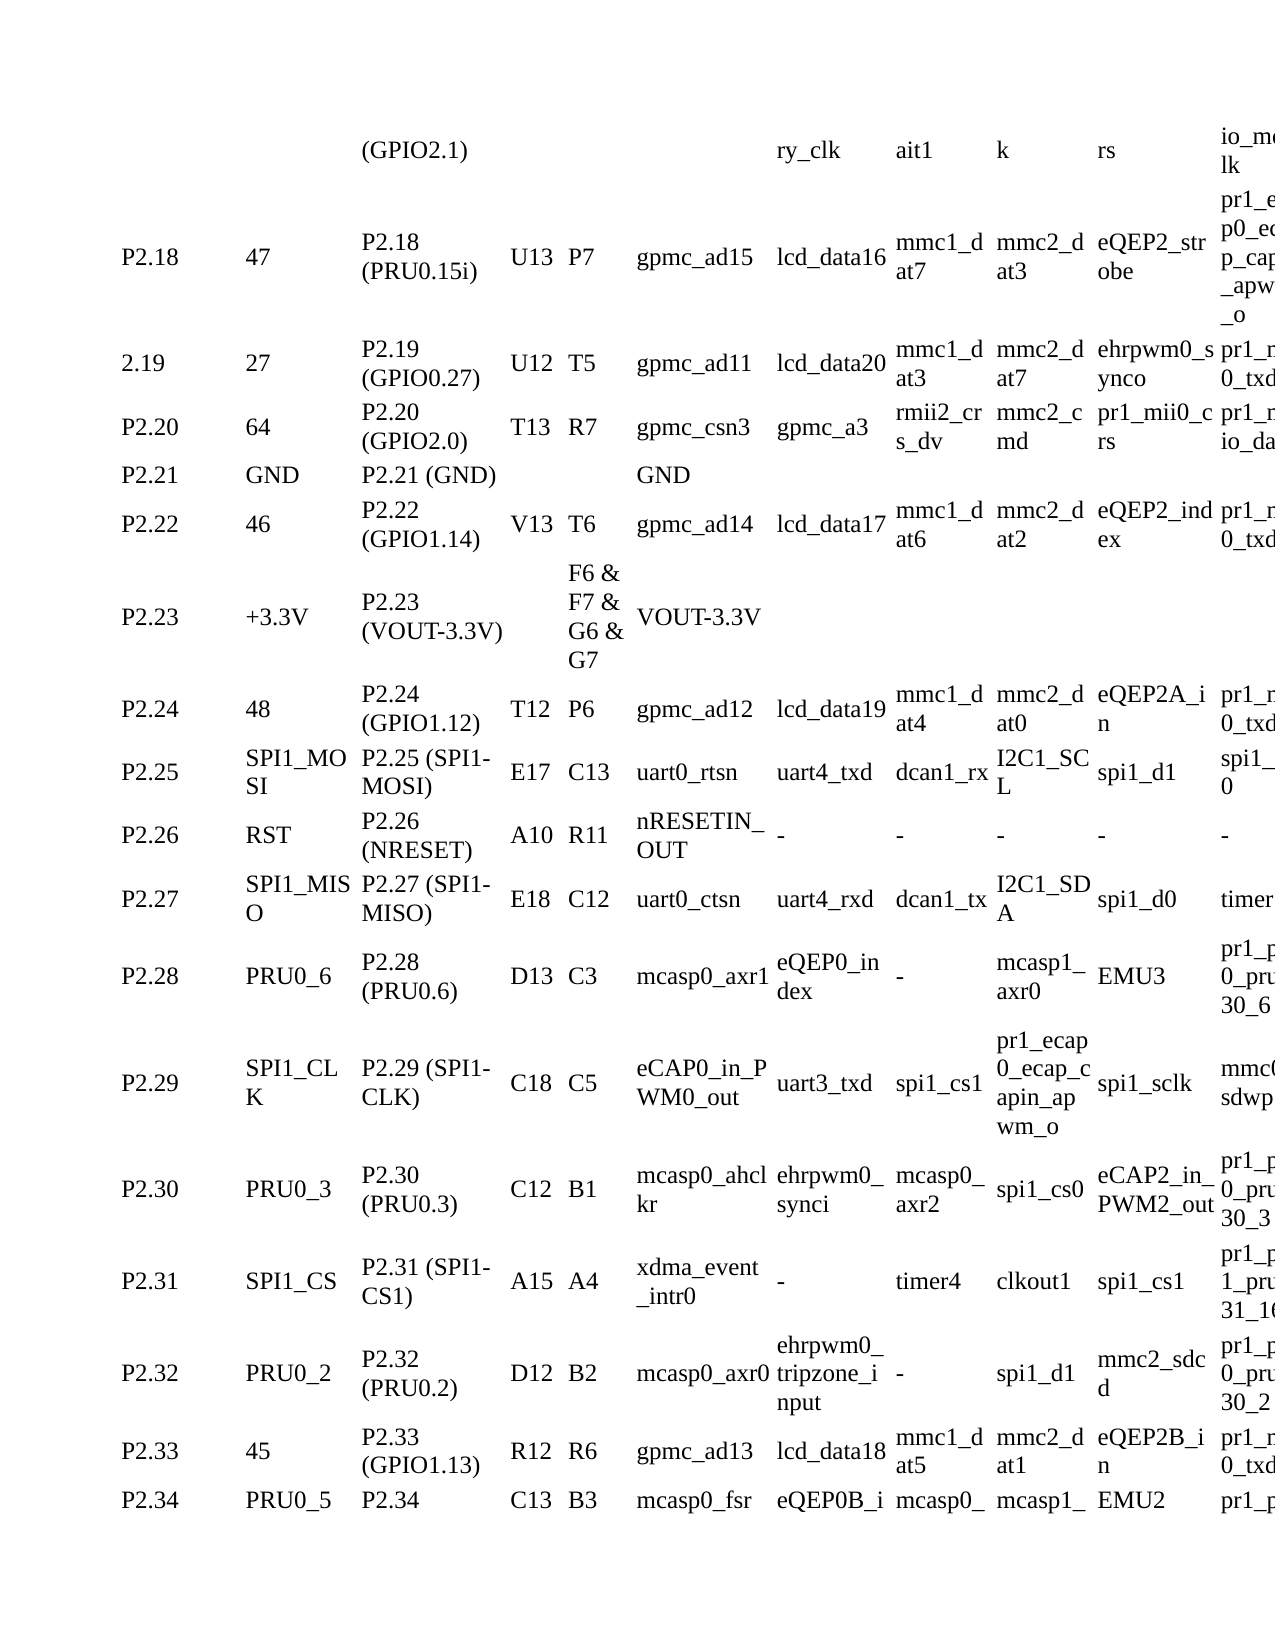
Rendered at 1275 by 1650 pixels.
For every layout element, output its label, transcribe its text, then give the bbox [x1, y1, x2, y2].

table_cell PRU0_6 [243, 930, 358, 1022]
table_cell T12 [507, 676, 565, 740]
table_cell R12 [507, 1419, 565, 1482]
table_cell mmc0_sdwp [1218, 1022, 1275, 1143]
table_cell pr1_mdio_data [1218, 394, 1275, 458]
table_cell [994, 556, 1094, 676]
table_cell pr1_mii0_txd3 [1218, 331, 1275, 394]
table_cell SPI1_MOSI [243, 740, 358, 803]
table_cell P2.18 (PRU0.15i) [359, 181, 507, 331]
table_cell P2.18 [118, 181, 242, 331]
table_cell timer7 [1218, 866, 1275, 930]
table_cell EMU2 [1095, 1482, 1218, 1517]
table_cell lcd_data20 [774, 331, 893, 394]
table_cell spi1_d1 [994, 1327, 1094, 1419]
table_cell 64 [243, 394, 358, 458]
table_cell C12 [507, 1143, 565, 1235]
table_cell 46 [243, 492, 358, 556]
table_cell A10 [507, 803, 565, 866]
table_cell mmc2_dat2 [994, 492, 1094, 556]
table_cell A15 [507, 1235, 565, 1327]
table_cell [507, 458, 565, 492]
table_cell [243, 118, 358, 181]
table_cell gpmc_ad15 [634, 181, 774, 331]
table_cell mmc2_dat0 [994, 676, 1094, 740]
table_cell GND [634, 458, 774, 492]
table_cell P2.20 [118, 394, 242, 458]
table_cell C18 [507, 1022, 565, 1143]
table_cell C13 [565, 740, 633, 803]
table_cell ehrpwm0_synco [1095, 331, 1218, 394]
table_cell F6 & F7 & G6 & G7 [565, 556, 633, 676]
table_cell B1 [565, 1143, 633, 1235]
table_cell lcd_data16 [774, 181, 893, 331]
table_cell gpmc_a3 [774, 394, 893, 458]
table_cell E18 [507, 866, 565, 930]
table_cell rmii2_crs_dv [893, 394, 993, 458]
table_cell spi1_cs1 [1095, 1235, 1218, 1327]
table_cell rs [1095, 118, 1218, 181]
table_cell P2.19 (GPIO0.27) [359, 331, 507, 394]
table_cell [774, 556, 893, 676]
table_cell [565, 118, 633, 181]
table_cell eQEP0_index [774, 930, 893, 1022]
table_cell pr1_mii0_crs [1095, 394, 1218, 458]
table_cell D12 [507, 1327, 565, 1419]
table_cell [893, 556, 993, 676]
table_cell [893, 458, 993, 492]
table_cell SPI1_CS [243, 1235, 358, 1327]
table_cell mcasp1_ [994, 1482, 1094, 1517]
table_cell eCAP2_in_PWM2_out [1095, 1143, 1218, 1235]
table_cell T13 [507, 394, 565, 458]
table_cell P2.30 [118, 1143, 242, 1235]
table_cell PRU0_2 [243, 1327, 358, 1419]
table_cell P2.24 [118, 676, 242, 740]
table_cell ry_clk [774, 118, 893, 181]
table_cell P6 [565, 676, 633, 740]
table_cell P2.31 [118, 1235, 242, 1327]
table_cell P2.33 [118, 1419, 242, 1482]
table_cell ait1 [893, 118, 993, 181]
table_cell [1218, 458, 1275, 492]
table_cell - [774, 1235, 893, 1327]
table_cell [1218, 556, 1275, 676]
table_cell nRESETIN_OUT [634, 803, 774, 866]
table_cell timer4 [893, 1235, 993, 1327]
table_cell lcd_data18 [774, 1419, 893, 1482]
table_cell mmc2_dat3 [994, 181, 1094, 331]
table_cell eQEP2B_in [1095, 1419, 1218, 1482]
table_cell P2.30 (PRU0.3) [359, 1143, 507, 1235]
table_cell I2C1_SCL [994, 740, 1094, 803]
table_cell eQEP2_strobe [1095, 181, 1218, 331]
table_cell pr1_mii0_txd0 [1218, 492, 1275, 556]
table_cell P2.34 [118, 1482, 242, 1517]
table_cell - [774, 803, 893, 866]
table_cell mmc2_dat1 [994, 1419, 1094, 1482]
table_cell [507, 118, 565, 181]
table_cell k [994, 118, 1094, 181]
table_cell pr1_pru0_pru_r30_6 [1218, 930, 1275, 1022]
table_cell mcasp0_axr2 [893, 1143, 993, 1235]
table_cell spi1_d1 [1095, 740, 1218, 803]
table_cell C5 [565, 1022, 633, 1143]
table_cell pr1_pru1_pru_r31_16 [1218, 1235, 1275, 1327]
table_cell P2.25 (SPI1-MOSI) [359, 740, 507, 803]
table_cell P2.29 [118, 1022, 242, 1143]
table_cell (GPIO2.1) [359, 118, 507, 181]
table_cell ehrpwm0_tripzone_input [774, 1327, 893, 1419]
table_cell [994, 458, 1094, 492]
table_cell eCAP0_in_PWM0_out [634, 1022, 774, 1143]
table_cell mcasp0_ [893, 1482, 993, 1517]
table_cell ehrpwm0_synci [774, 1143, 893, 1235]
table_cell P2.28 [118, 930, 242, 1022]
table_cell I2C1_SDA [994, 866, 1094, 930]
table_cell P2.22 [118, 492, 242, 556]
table_cell uart0_ctsn [634, 866, 774, 930]
table_cell GND [243, 458, 358, 492]
table_cell [634, 118, 774, 181]
table_cell P2.26 [118, 803, 242, 866]
table_cell P7 [565, 181, 633, 331]
table_cell spi1_sclk [1095, 1022, 1218, 1143]
table_cell spi1_d0 [1095, 866, 1218, 930]
table_cell mmc1_dat5 [893, 1419, 993, 1482]
table_cell P2.32 [118, 1327, 242, 1419]
table_cell spi1_cs1 [893, 1022, 993, 1143]
table_cell uart3_txd [774, 1022, 893, 1143]
table_cell R11 [565, 803, 633, 866]
table_cell 48 [243, 676, 358, 740]
table_cell P2.26 (NRESET) [359, 803, 507, 866]
table_cell clkout1 [994, 1235, 1094, 1327]
table_cell D13 [507, 930, 565, 1022]
table_cell xdma_event_intr0 [634, 1235, 774, 1327]
table_cell T6 [565, 492, 633, 556]
table_cell uart4_txd [774, 740, 893, 803]
table_cell SPI1_MISO [243, 866, 358, 930]
table_cell eQEP2_index [1095, 492, 1218, 556]
table_cell P2.20 (GPIO2.0) [359, 394, 507, 458]
table_cell C3 [565, 930, 633, 1022]
table_cell mmc2_sdcd [1095, 1327, 1218, 1419]
table_cell mcasp0_axr0 [634, 1327, 774, 1419]
table_cell pr1_ecap0_ecap_capin_apwm_o [994, 1022, 1094, 1143]
table_cell P2.27 (SPI1-MISO) [359, 866, 507, 930]
table_cell gpmc_ad13 [634, 1419, 774, 1482]
table_cell 2.19 [118, 331, 242, 394]
table_cell RST [243, 803, 358, 866]
table_cell gpmc_ad11 [634, 331, 774, 394]
table_cell U13 [507, 181, 565, 331]
table_cell B2 [565, 1327, 633, 1419]
table_cell eQEP2A_in [1095, 676, 1218, 740]
table_cell P2.31 (SPI1-CS1) [359, 1235, 507, 1327]
table_cell A4 [565, 1235, 633, 1327]
table_cell P2.33 (GPIO1.13) [359, 1419, 507, 1482]
table_cell mmc1_dat3 [893, 331, 993, 394]
table_cell dcan1_tx [893, 866, 993, 930]
table_cell PRU0_5 [243, 1482, 358, 1517]
table_cell C13 [507, 1482, 565, 1517]
table_cell mcasp0_axr1 [634, 930, 774, 1022]
table_cell SPI1_CLK [243, 1022, 358, 1143]
table_cell mmc2_dat7 [994, 331, 1094, 394]
table_cell P2.34 [359, 1482, 507, 1517]
table_cell - [1218, 803, 1275, 866]
table_cell mmc1_dat4 [893, 676, 993, 740]
table_cell eQEP0B_i [774, 1482, 893, 1517]
table_cell P2.22 (GPIO1.14) [359, 492, 507, 556]
table_cell PRU0_3 [243, 1143, 358, 1235]
table_cell P2.28 (PRU0.6) [359, 930, 507, 1022]
table_cell gpmc_ad12 [634, 676, 774, 740]
table_cell mcasp0_fsr [634, 1482, 774, 1517]
table_cell pr1_mdio_mdclk [1218, 118, 1275, 181]
table_cell EMU3 [1095, 930, 1218, 1022]
table_cell V13 [507, 492, 565, 556]
table_cell [1095, 458, 1218, 492]
table_cell B3 [565, 1482, 633, 1517]
table_cell - [893, 930, 993, 1022]
table_cell uart4_rxd [774, 866, 893, 930]
table_cell [507, 556, 565, 676]
table_cell gpmc_ad14 [634, 492, 774, 556]
table_cell pr1_pru0_pru_r30_5 [1218, 1482, 1275, 1517]
table_cell uart0_rtsn [634, 740, 774, 803]
table_cell mcasp0_ahclkr [634, 1143, 774, 1235]
table_cell P2.21 (GND) [359, 458, 507, 492]
table_cell [1095, 556, 1218, 676]
table_cell mmc1_dat6 [893, 492, 993, 556]
table_cell P2.27 [118, 866, 242, 930]
table_cell 47 [243, 181, 358, 331]
table_cell pr1_mii0_txd2 [1218, 676, 1275, 740]
table_cell - [893, 803, 993, 866]
table_cell pr1_ecap0_ecap_capin_apwm_o [1218, 181, 1275, 331]
table_cell P2.21 [118, 458, 242, 492]
table_cell lcd_data17 [774, 492, 893, 556]
table_cell U12 [507, 331, 565, 394]
table_cell spi1_cs0 [1218, 740, 1275, 803]
table_cell mmc1_dat7 [893, 181, 993, 331]
table_cell lcd_data19 [774, 676, 893, 740]
table_cell P2.24 (GPIO1.12) [359, 676, 507, 740]
table_cell T5 [565, 331, 633, 394]
table_cell - [893, 1327, 993, 1419]
table_cell VOUT-3.3V [634, 556, 774, 676]
table_cell [565, 458, 633, 492]
table_cell P2.25 [118, 740, 242, 803]
table_cell mcasp1_axr0 [994, 930, 1094, 1022]
table_cell C12 [565, 866, 633, 930]
table_cell spi1_cs0 [994, 1143, 1094, 1235]
table_cell 27 [243, 331, 358, 394]
table_cell pr1_pru0_pru_r30_2 [1218, 1327, 1275, 1419]
table_cell mmc2_cmd [994, 394, 1094, 458]
table_cell P2.32 (PRU0.2) [359, 1327, 507, 1419]
table_cell - [1095, 803, 1218, 866]
table_cell 45 [243, 1419, 358, 1482]
table_cell [774, 458, 893, 492]
table_cell - [994, 803, 1094, 866]
table_cell gpmc_csn3 [634, 394, 774, 458]
table_cell E17 [507, 740, 565, 803]
table_cell [118, 118, 242, 181]
table_cell +3.3V [243, 556, 358, 676]
table_cell P2.23 (VOUT-3.3V) [359, 556, 507, 676]
table_cell P2.23 [118, 556, 242, 676]
table_cell dcan1_rx [893, 740, 993, 803]
table_cell R7 [565, 394, 633, 458]
table_cell pr1_mii0_txd1 [1218, 1419, 1275, 1482]
table_cell pr1_pru0_pru_r30_3 [1218, 1143, 1275, 1235]
table_cell P2.29 (SPI1-CLK) [359, 1022, 507, 1143]
table_cell R6 [565, 1419, 633, 1482]
